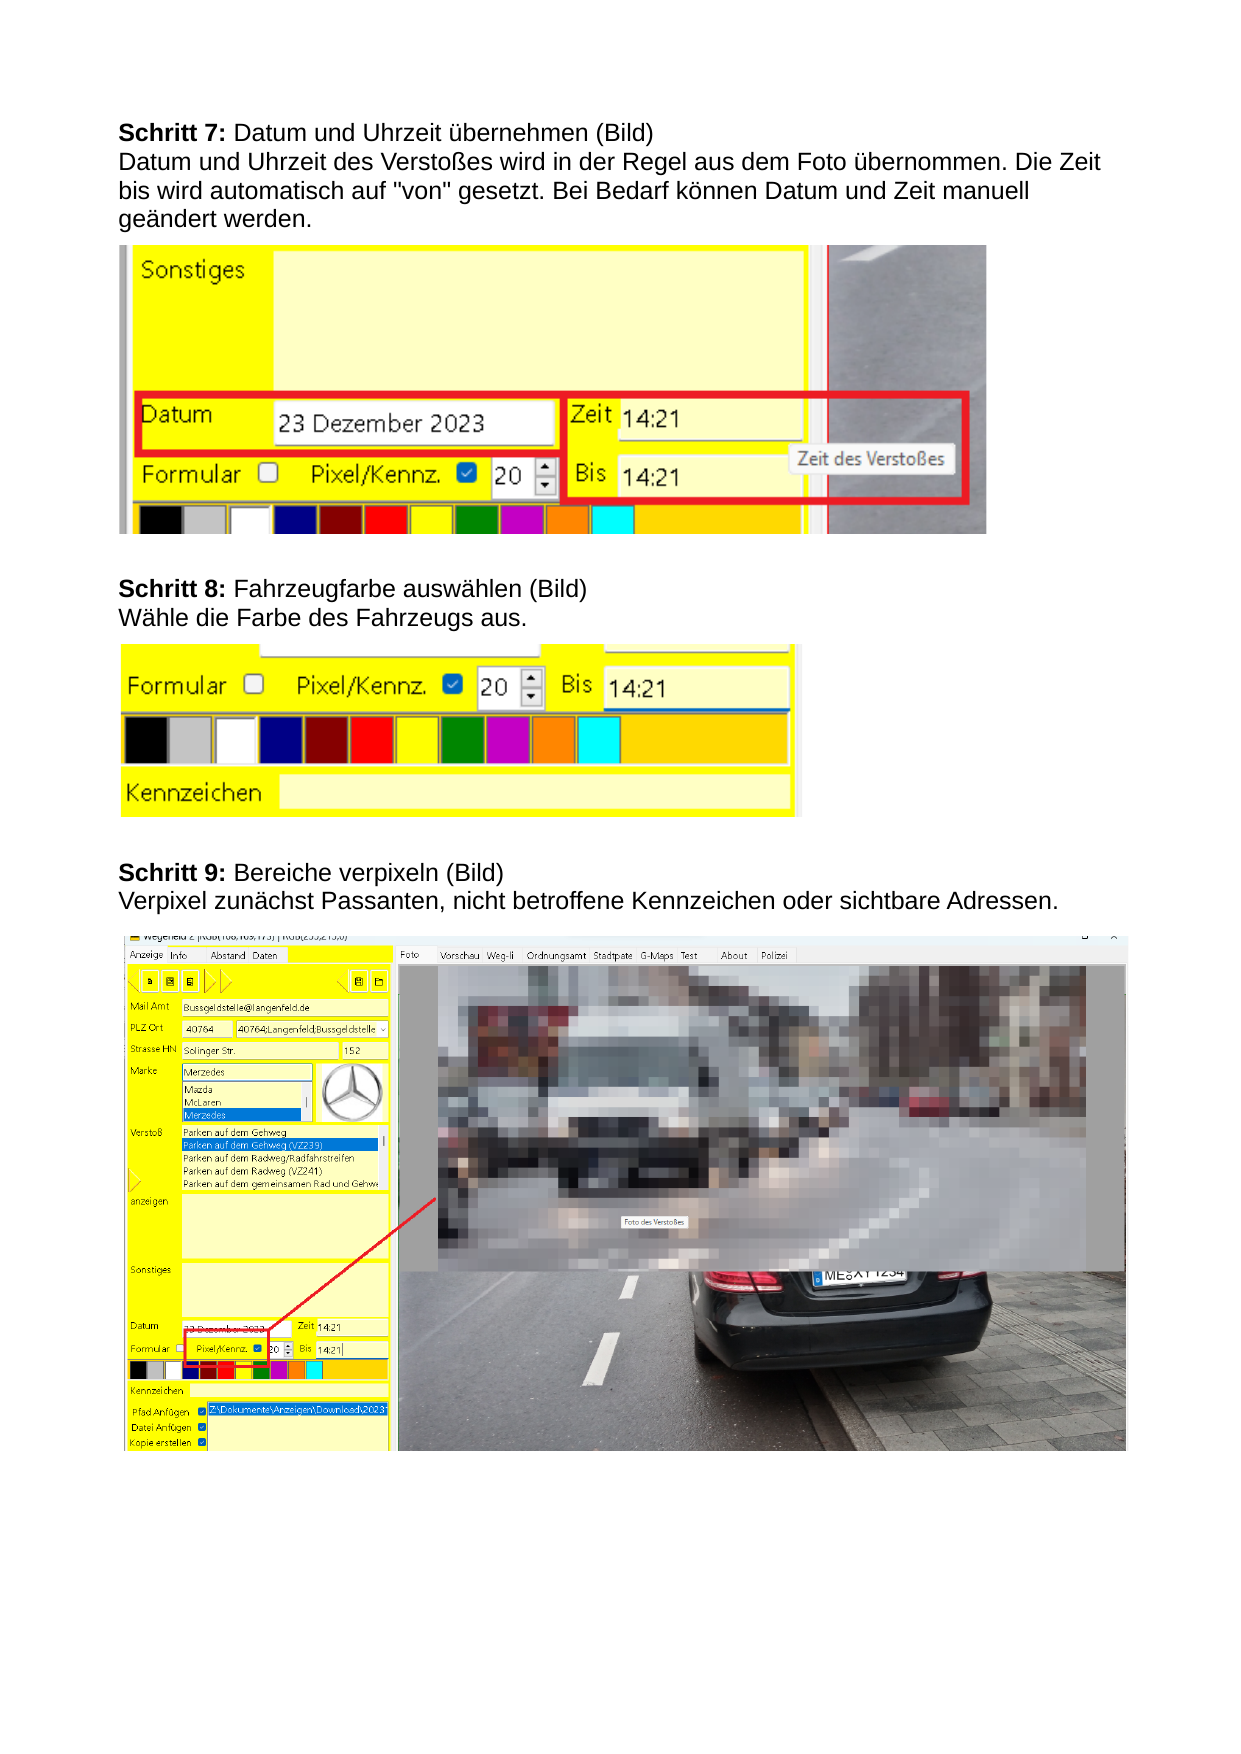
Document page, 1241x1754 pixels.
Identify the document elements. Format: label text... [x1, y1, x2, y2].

text Schritt 7: Datum und Uhrzeit übernehmen (Bild) Datum und Uhrzeit des Verstoßes wird in der Regel aus dem Foto übernommen. Die Zeit bis wird automatisch auf "von" gesetzt. Bei Bedarf können Datum und Zeit manuell geändert werden. [118, 118, 1122, 233]
picture [120, 644, 803, 817]
text Schritt 8: Fahrzeugfarbe auswählen (Bild) Wähle die Farbe des Fahrzeugs aus. [118, 574, 1122, 632]
text Schritt 9: Bereiche verpixeln (Bild) Verpixel zunächst Passanten, nicht betroffene Kennzeichen oder sichtbare Adressen. [118, 857, 1122, 915]
